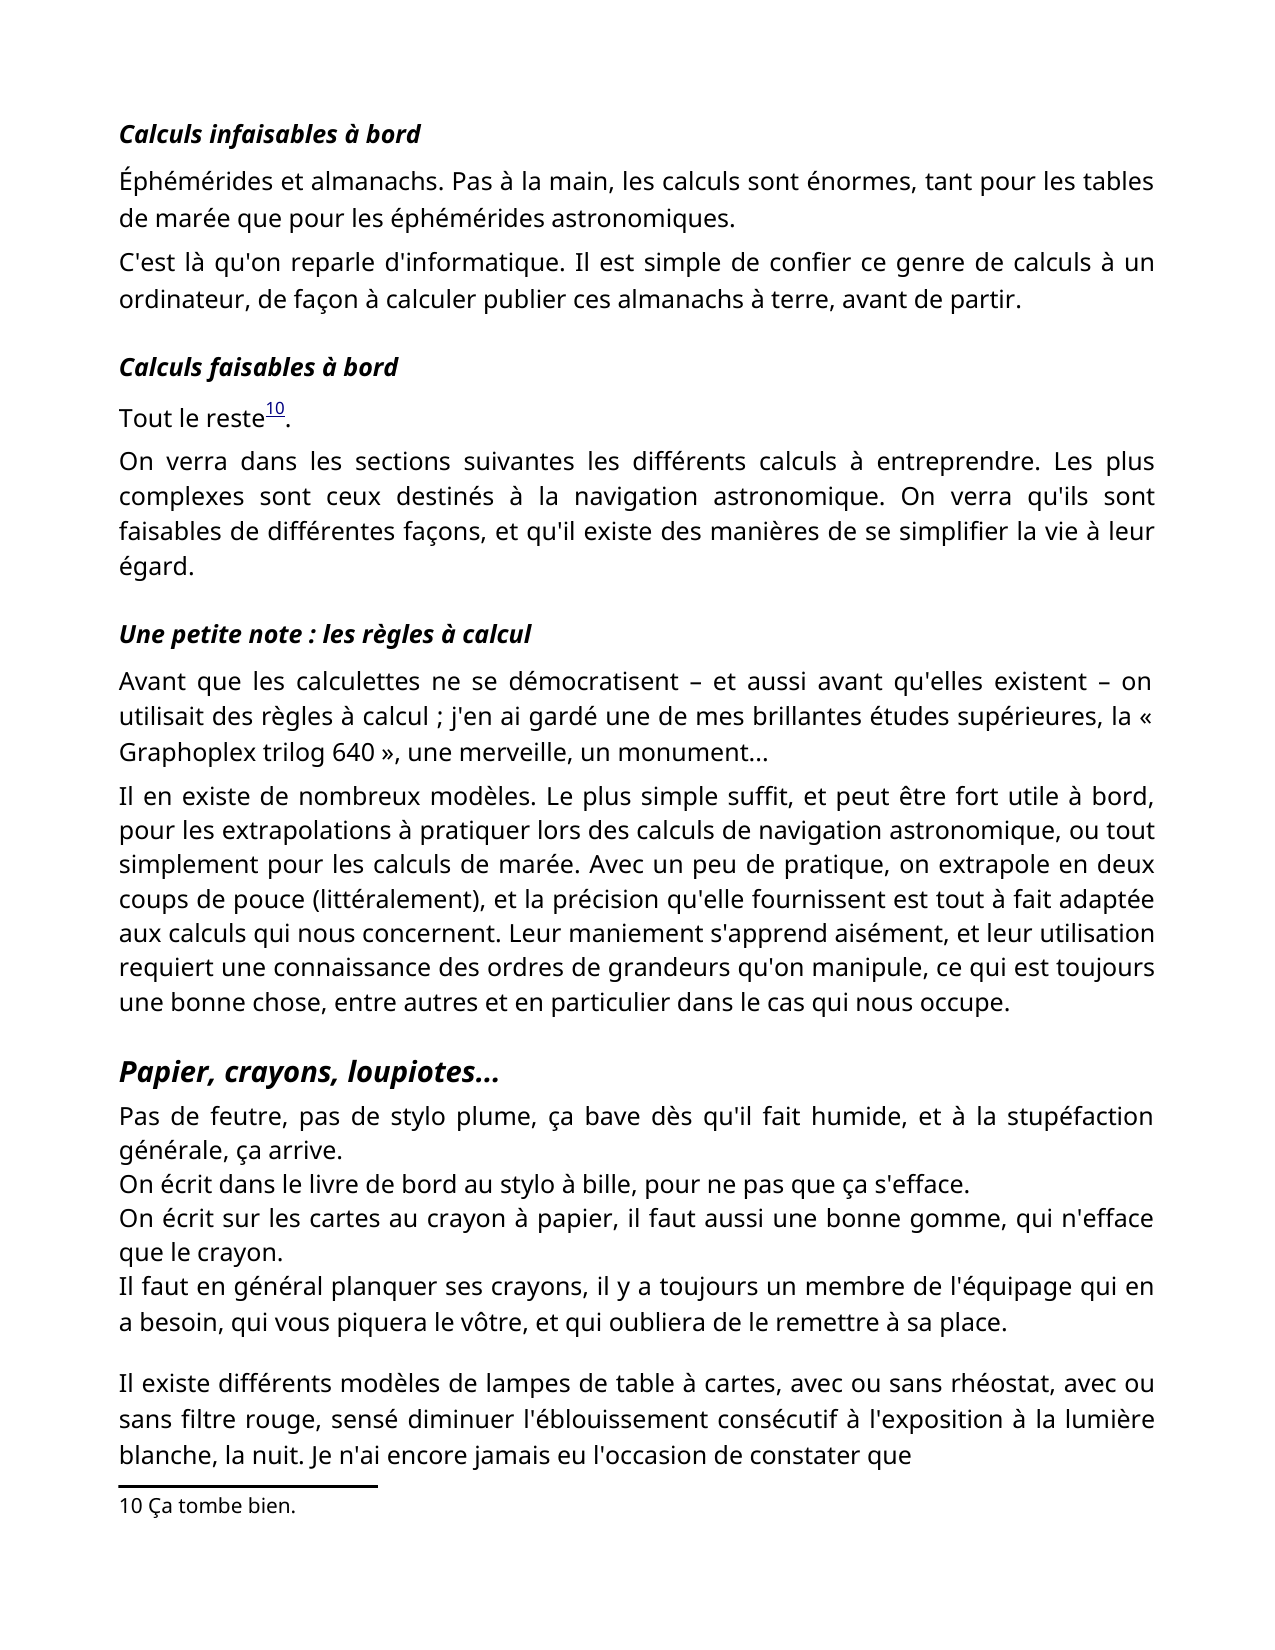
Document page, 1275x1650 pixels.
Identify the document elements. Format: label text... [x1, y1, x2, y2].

text Il en existe de nombreux modèles. Le plus simple suffit, et peut être fort utile à bord, pour les extrapolations à pratiquer lors des calculs de navigation astronomique, ou tout simplement pour les calculs de marée. Avec un peu de pratique, on extrapole en deux coups de pouce (littéralement), et la précision qu'elle fournissent est tout à fait adaptée aux calculs qui nous concernent. Leur maniement s'apprend aisément, et leur utilisation requiert une connaissance des ordres de grandeurs qu'on manipule, ce qui est toujours une bonne chose, entre autres et en particulier dans le cas qui nous occupe. [119, 778, 1156, 1018]
text Éphémérides et almanachs. Pas à la main, les calculs sont énormes, tant pour les tables de marée que pour les éphémérides astronomiques. [119, 163, 1156, 235]
text 10 Ça tombe bien. [119, 1491, 1156, 1520]
text Calculs infaisables à bord [119, 116, 1156, 151]
text On écrit sur les cartes au crayon à papier, il faut aussi une bonne gomme, qui n'efface que le crayon. [119, 1201, 1156, 1269]
text On écrit dans le livre de bord au stylo à bille, pour ne pas que ça s'efface. [119, 1167, 1156, 1201]
text Avant que les calculettes ne se démocratisent – et aussi avant qu'elles existent – on utilisait des règles à calcul ; j'en ai gardé une de mes brillantes études supérieures, la « Graphoplex trilog 640 », une merveille, un monument... [119, 663, 1154, 769]
text On verra dans les sections suivantes les différents calculs à entreprendre. Les plus complexes sont ceux destinés à la navigation astronomique. On verra qu'ils sont faisables de différentes façons, et qu'il existe des manières de se simplifier la vie à leur égard. [119, 444, 1156, 583]
text Papier, crayons, loupiotes... [119, 1052, 1156, 1091]
text Il faut en général planquer ses crayons, il y a toujours un membre de l'équipage qui en a besoin, qui vous piquera le vôtre, et qui oubliera de le remettre à sa place. [119, 1269, 1156, 1339]
text C'est là qu'on reparle d'informatique. Il est simple de confier ce genre de calculs à un ordinateur, de façon à calculer publier ces almanachs à terre, avant de partir. [119, 244, 1156, 316]
text Il existe différents modèles de lampes de table à cartes, avec ou sans rhéostat, avec ou sans filtre rouge, sensé diminuer l'éblouissement consécutif à l'exposition à la lumière blanche, la nuit. Je n'ai encore jamais eu l'occasion de constater que [119, 1366, 1156, 1472]
text Calculs faisables à bord [119, 349, 1156, 383]
text Tout le reste10. [119, 397, 1156, 436]
text Une petite note : les règles à calcul [119, 616, 1156, 650]
text Pas de feutre, pas de stylo plume, ça bave dès qu'il fait humide, et à la stupéfaction générale, ça arrive. [119, 1098, 1156, 1167]
